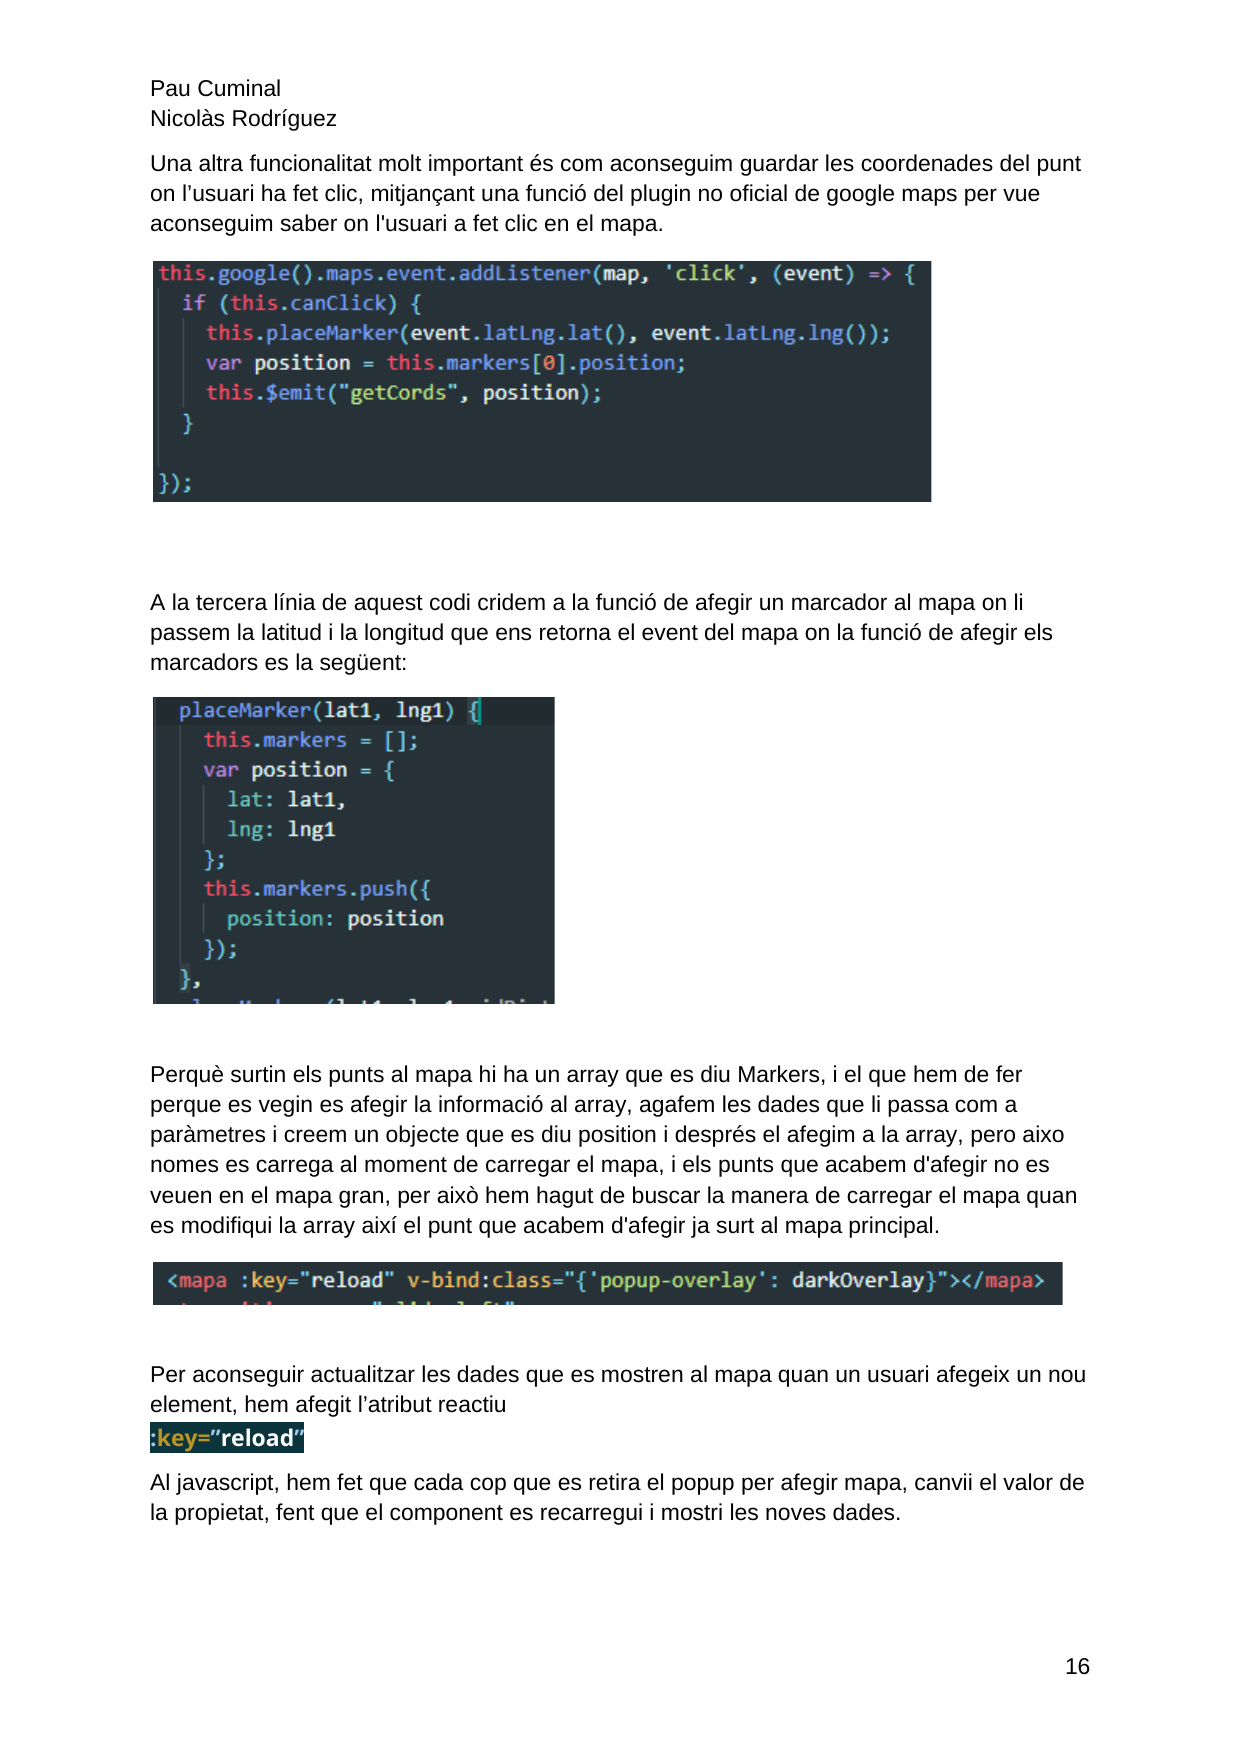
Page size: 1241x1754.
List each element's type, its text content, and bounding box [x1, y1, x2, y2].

picture [153, 261, 932, 502]
text Per aconseguir actualitzar les dades que es mostren al mapa quan un usuari afegeix un nou element, hem afegit l’atribut reactiu [150, 1361, 1090, 1418]
text :key=”reload” [150, 1422, 1090, 1453]
text Al javascript, hem fet que cada cop que es retira el popup per afegir mapa, canvii el valor de la propietat, fent que el component es recarregui i mostri les noves dades. [150, 1468, 1090, 1525]
picture [153, 1262, 1063, 1305]
text Perquè surtin els punts al mapa hi ha un array que es diu Markers, i el que hem de fer perque es vegin es afegir la informació al array, agafem les dades que li passa com a paràmetres i creem un objecte que es diu position i després el afegim a la array, pero aixo nomes es carrega al moment de carregar el mapa, i els punts que acabem d'afegir no es veuen en el mapa gran, per això hem hagut de buscar la manera de carregar el mapa quan es modifiqui la array així el punt que acabem d'afegir ja surt al mapa principal. [150, 1061, 1090, 1238]
text Una altra funcionalitat molt important és com aconseguim guardar les coordenades del punt on l’usuari ha fet clic, mitjançant una funció del plugin no oficial de google maps per vue aconseguim saber on l'usuari a fet clic en el mapa. [150, 150, 1090, 237]
picture [153, 697, 555, 1004]
text A la tercera línia de aquest codi cridem a la funció de afegir un marcador al mapa on li passem la latitud i la longitud que ens retorna el event del mapa on la funció de afegir els marcadors es la següent: [150, 588, 1090, 675]
